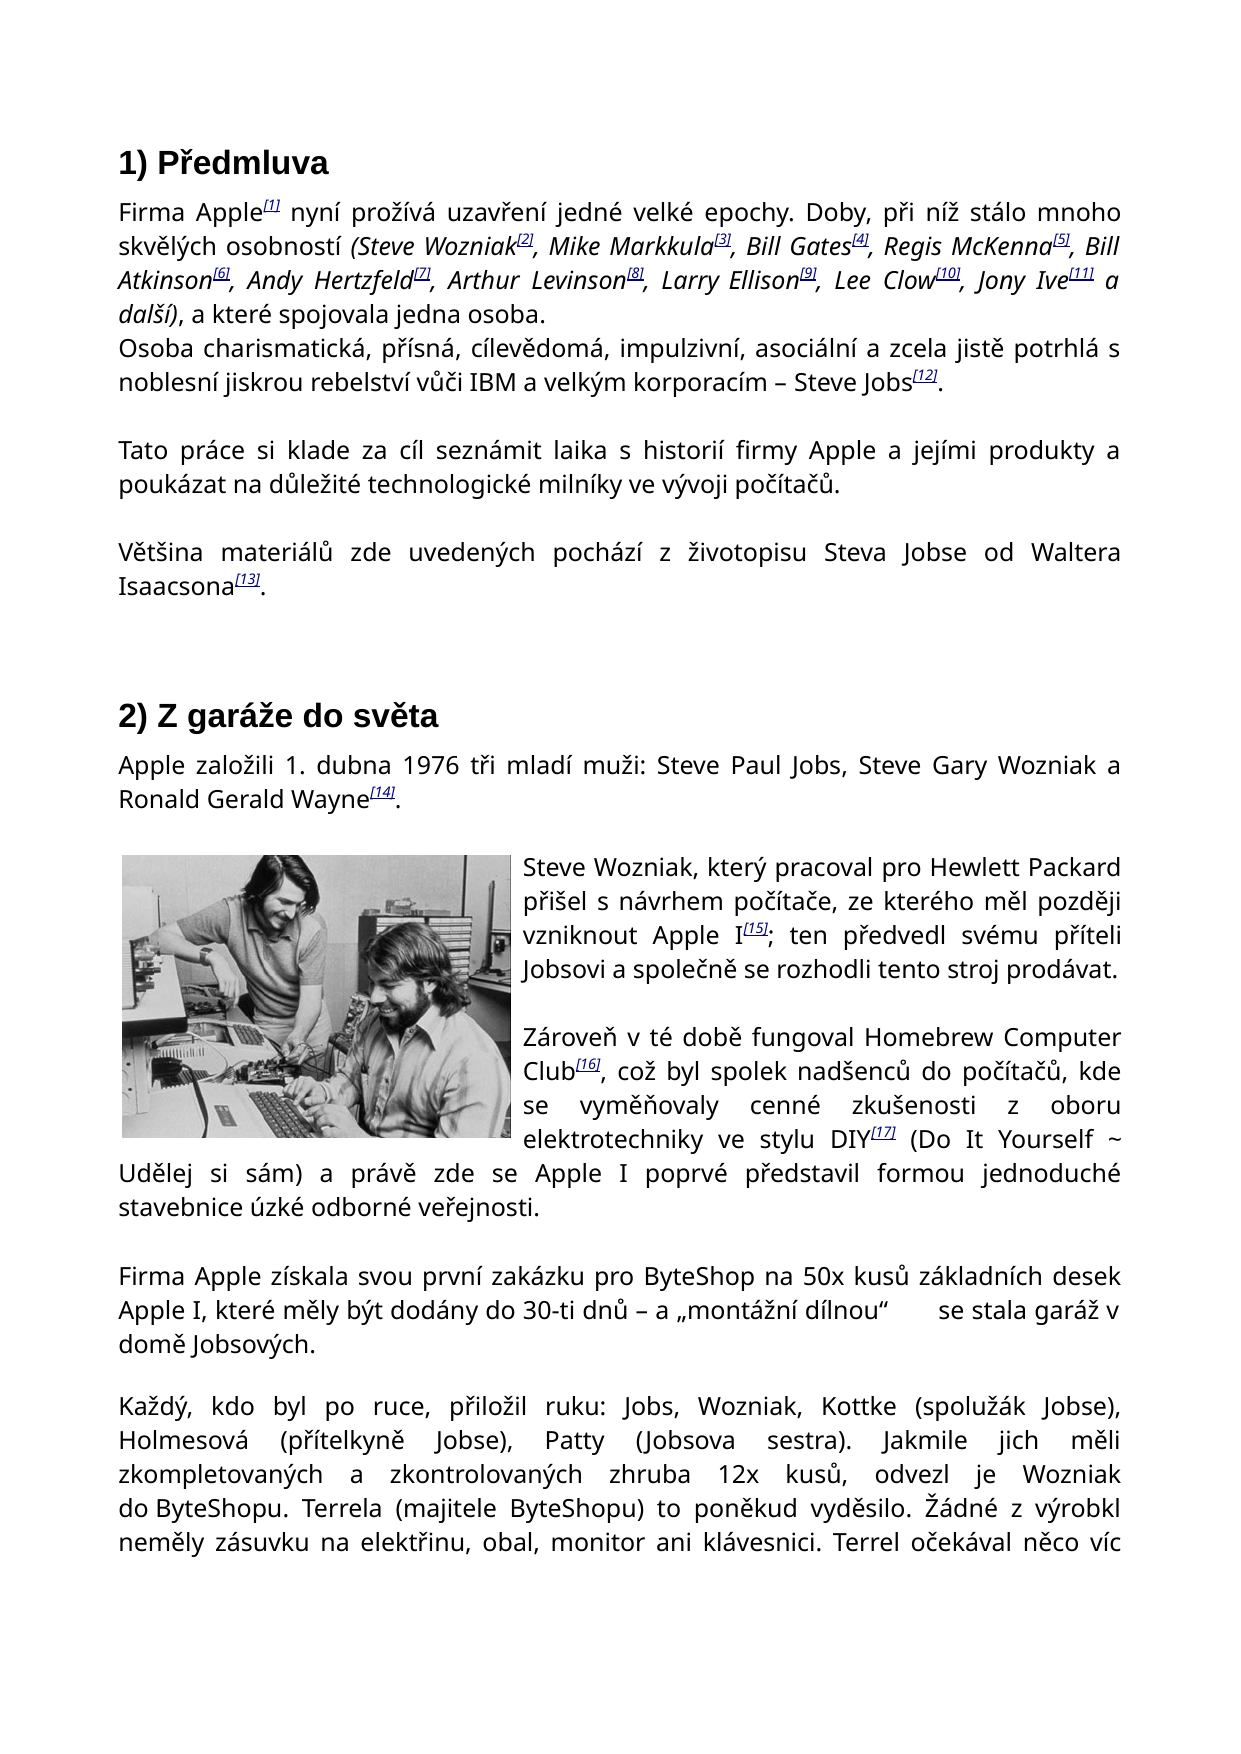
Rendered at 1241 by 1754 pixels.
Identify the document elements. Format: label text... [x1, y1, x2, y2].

text Osoba charismatická, přísná, cílevědomá, impulzivní, asociální a zcela jistě potrhlá s noblesní jiskrou rebelství vůči IBM a velkým korporacím – Steve Jobs[12]. [118, 331, 1122, 399]
text Firma Apple[1] nyní prožívá uzavření jedné velké epochy. Doby, při níž stálo mnoho skvělých osobností (Steve Wozniak[2], Mike Markkula[3], Bill Gates[4], Regis McKenna[5], Bill Atkinson[6], Andy Hertzfeld[7], Arthur Levinson[8], Larry Ellison[9], Lee Clow[10], Jony Ive[11] a další), a které spojovala jedna osoba. [118, 194, 1122, 331]
subtitle 1) Předmluva [118, 143, 1122, 182]
subtitle 2) Z garáže do světa [118, 696, 1122, 735]
text Firma Apple získala svou první zakázku pro ByteShop na 50x kusů základních desek Apple I, které měly být dodány do 30-ti dnů – a „montážní dílnou“ se stala garáž v domě Jobsových. [118, 1258, 1122, 1360]
text Tato práce si klade za cíl seznámit laika s historií firmy Apple a jejími produkty a poukázat na důležité technologické milníky ve vývoji počítačů. [118, 433, 1122, 501]
picture [122, 855, 511, 1138]
text Zároveň v té době fungoval Homebrew Computer Club[16], což byl spolek nadšenců do počítačů, kde se vyměňovaly cenné zkušenosti z oboru elektrotechniky ve stylu DIY[17] (Do It Yourself ~ Udělej si sám) a právě zde se Apple I poprvé představil formou jednoduché stavebnice úzké odborné veřejnosti. [118, 986, 1122, 1224]
text Apple založili 1. dubna 1976 tři mladí muži: Steve Paul Jobs, Steve Gary Wozniak a Ronald Gerald Wayne[14]. [118, 747, 1122, 815]
text Steve Wozniak, který pracoval pro Hewlett Packard přišel s návrhem počítače, ze kterého měl později vzniknout Apple I[15]; ten předvedl svému příteli Jobsovi a společně se rozhodli tento stroj prodávat. [118, 849, 1122, 986]
text Většina materiálů zde uvedených pochází z životopisu Steva Jobse od Waltera Isaacsona[13]. [118, 535, 1122, 603]
text Každý, kdo byl po ruce, přiložil ruku: Jobs, Wozniak, Kottke (spolužák Jobse), Holmesová (přítelkyně Jobse), Patty (Jobsova sestra). Jakmile jich měli zkompletovaných a zkontrolovaných zhruba 12x kusů, odvezl je Wozniak do ByteShopu. Terrela (majitele ByteShopu) to poněkud vyděsilo. Žádné z výrobkl neměly zásuvku na elektřinu, obal, monitor ani klávesnici. Terrel očekával něco víc [118, 1389, 1122, 1559]
